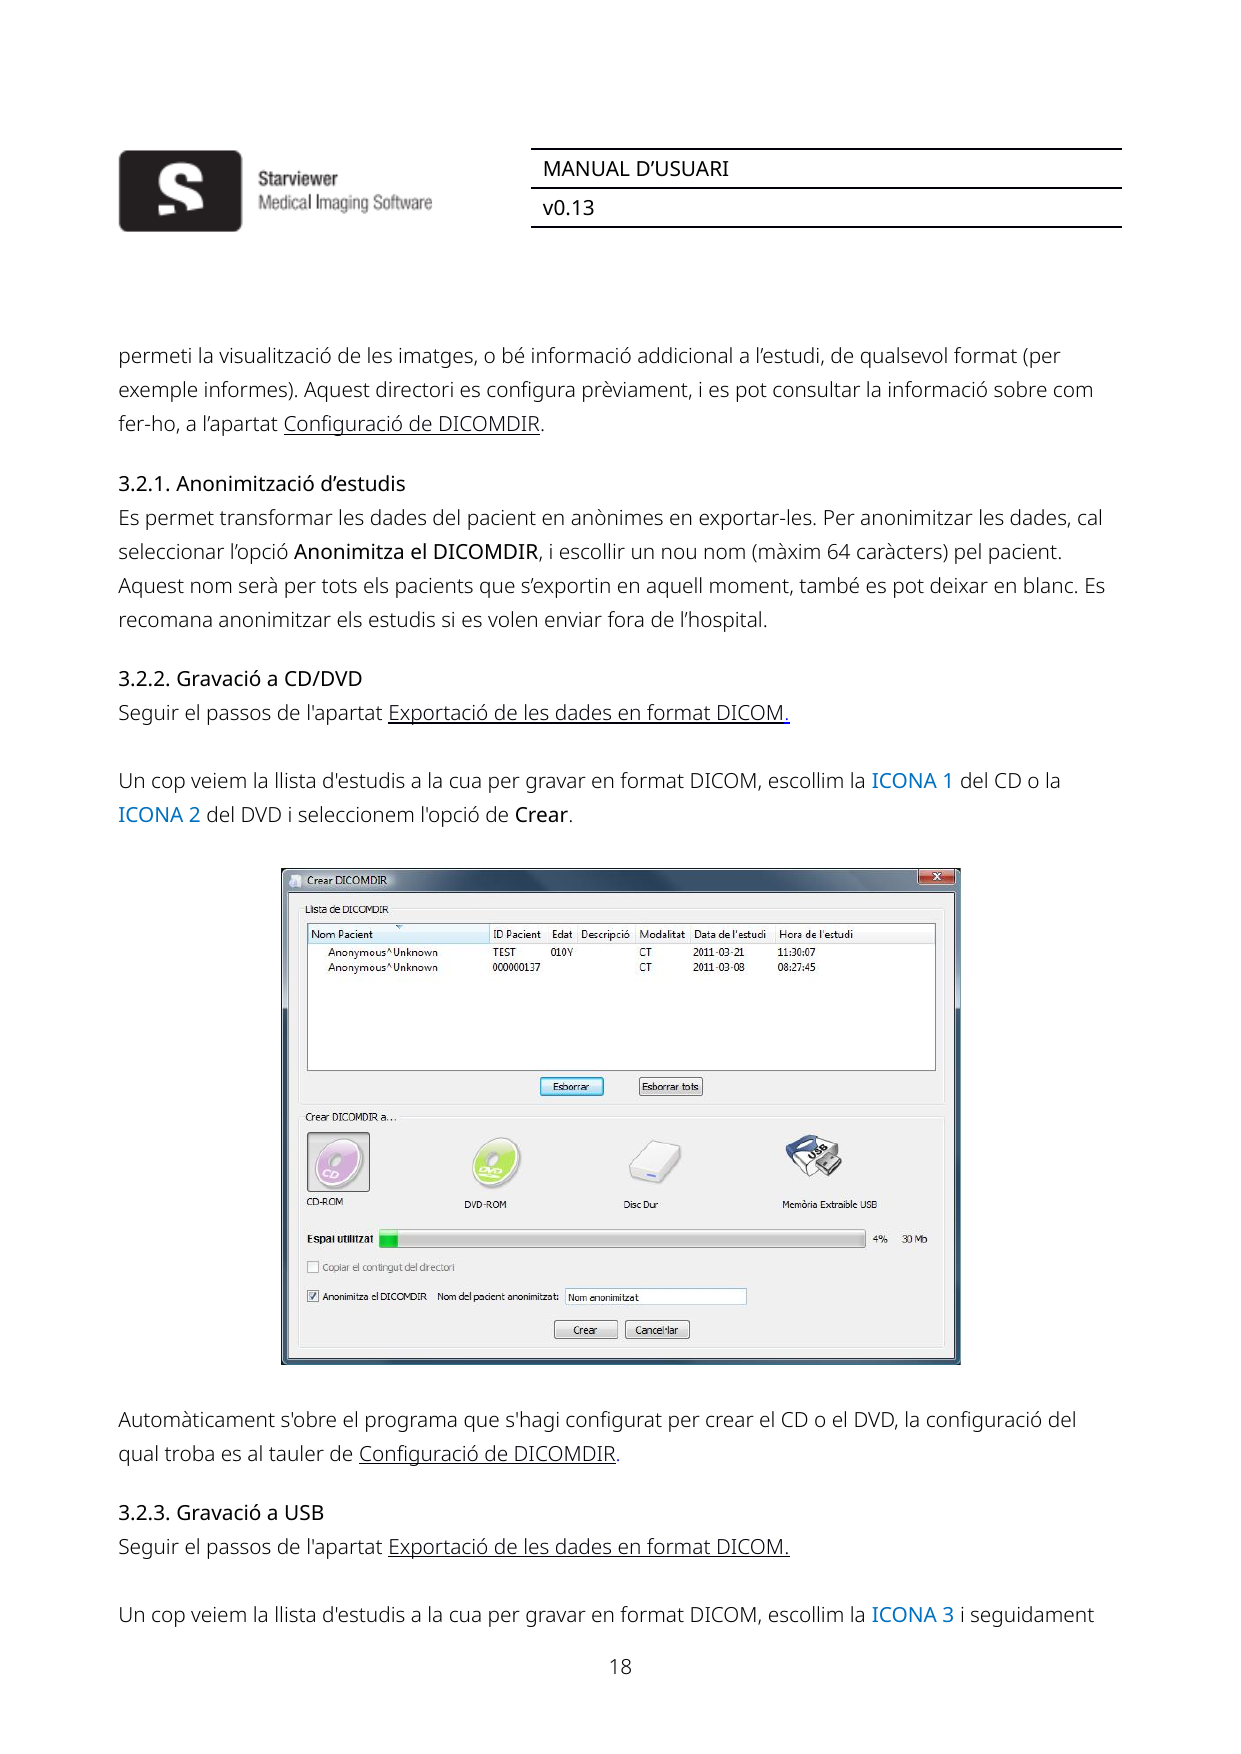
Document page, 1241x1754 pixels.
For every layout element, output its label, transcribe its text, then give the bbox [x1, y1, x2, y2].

subtitle Anonimització d’estudis [118, 469, 1122, 497]
subtitle Gravació a USB [118, 1498, 1122, 1526]
text Es permet transformar les dades del pacient en anònimes en exportar-les. Per anonimitzar les dades, cal seleccionar l’opció Anonimitza el DICOMDIR, i escollir un nou nom (màxim 64 caràcters) pel pacient. Aquest nom serà per tots els pacients que s’exportin en aquell moment, també es pot deixar en blanc. Es recomana anonimitzar els estudis si es volen enviar fora de l’hospital. [118, 503, 1122, 633]
picture [281, 868, 961, 1365]
text Un cop veiem la llista d'estudis a la cua per gravar en format DICOM, escollim la ICONA 1 del CD o la ICONA 2 del DVD i seleccionem l'opció de Crear. [118, 766, 1122, 829]
subtitle Gravació a CD/DVD [118, 664, 1122, 692]
text permeti la visualització de les imatges, o bé informació addicional a l’estudi, de qualsevol format (per exemple informes). Aquest directori es configura prèviament, i es pot consultar la informació sobre com fer-ho, a l’apartat Configuració de DICOMDIR. [118, 341, 1122, 438]
text Seguir el passos de l'apartat Exportació de les dades en format DICOM. [118, 1532, 1122, 1560]
text Automàticament s'obre el programa que s'hagi configurat per crear el CD o el DVD, la configuració del qual troba es al tauler de Configuració de DICOMDIR. [118, 1405, 1122, 1467]
text Un cop veiem la llista d'estudis a la cua per gravar en format DICOM, escollim la icona 3 i seguidament [118, 1600, 1122, 1628]
text Seguir el passos de l'apartat Exportació de les dades en format DICOM. [118, 698, 1122, 726]
